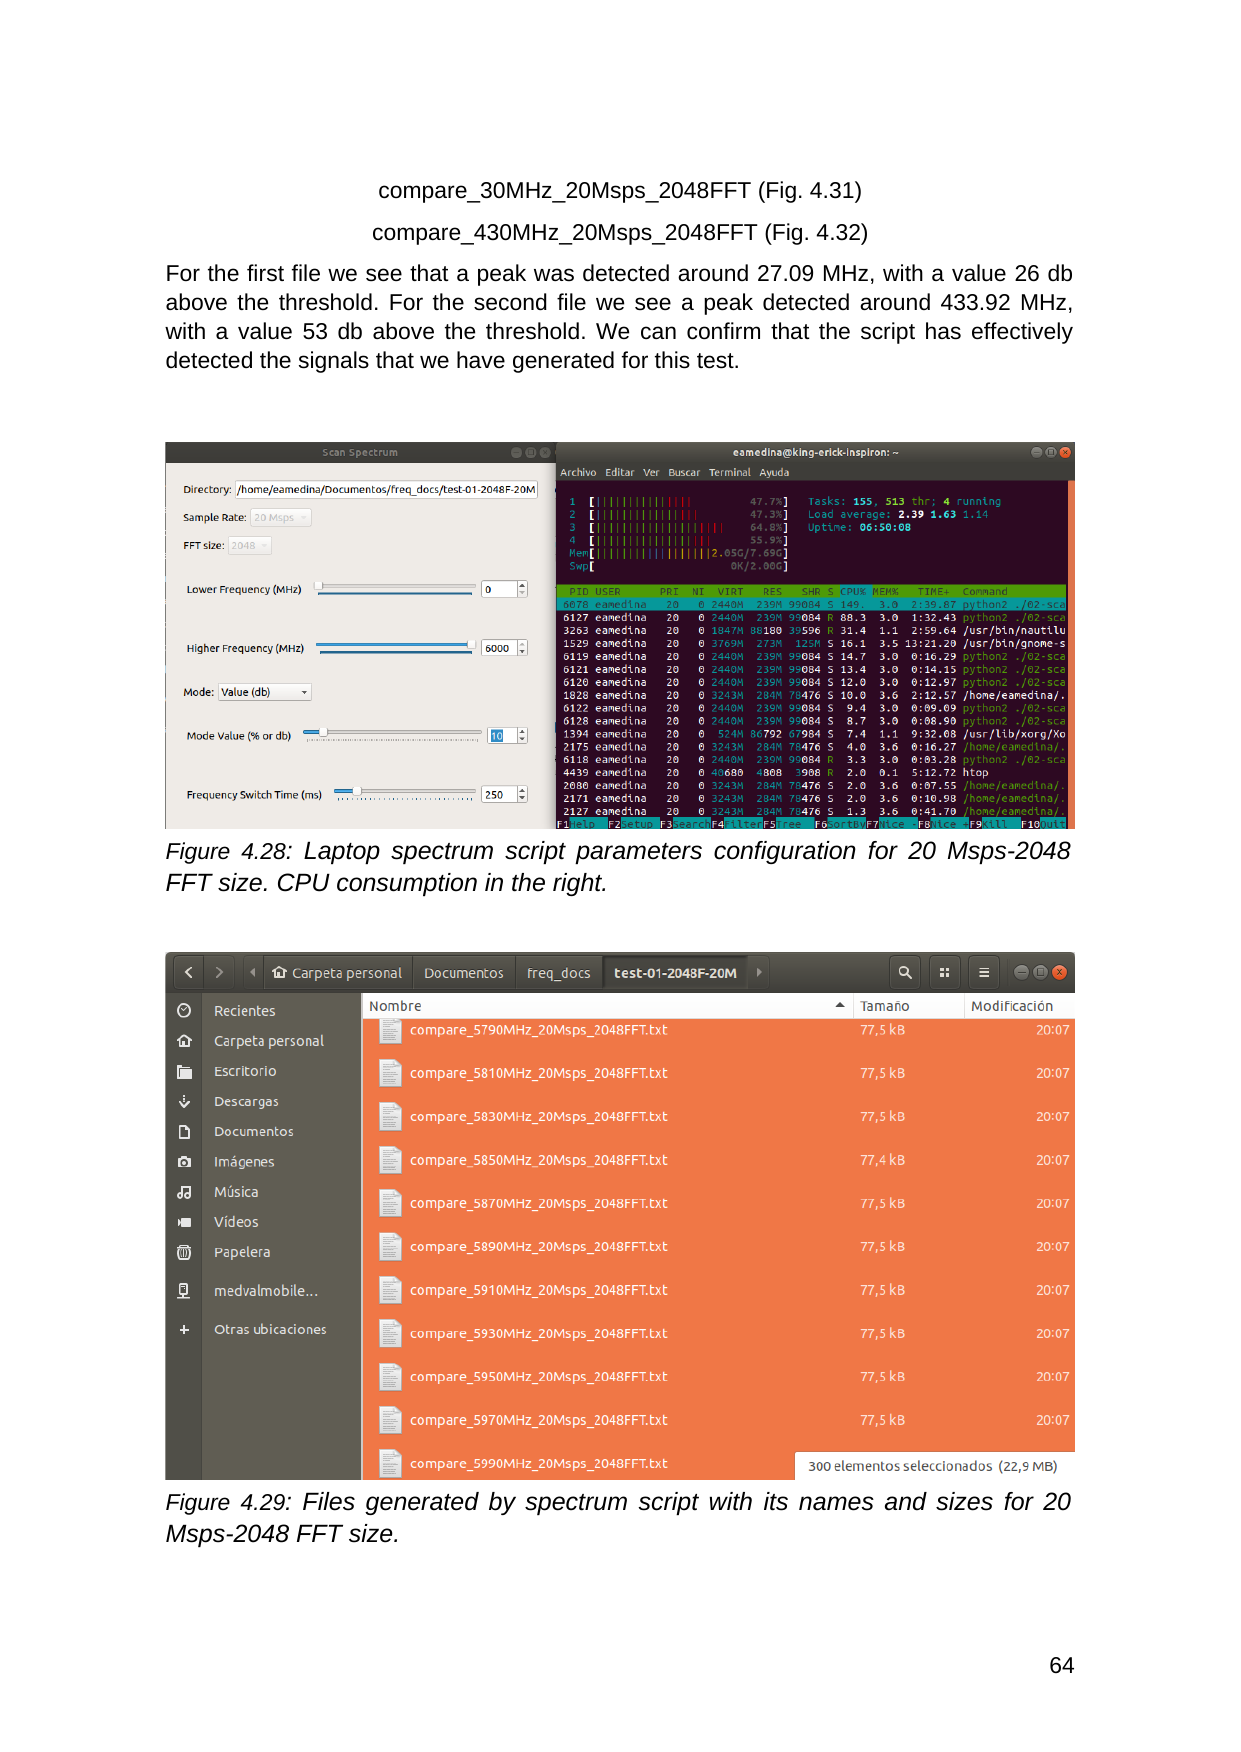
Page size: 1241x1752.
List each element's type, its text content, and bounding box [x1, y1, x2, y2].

text compare_430MHz_20Msps_2048FFT (Fig. 4.32) [165, 219, 1075, 245]
text compare_30MHz_20Msps_2048FFT (Fig. 4.31) [165, 177, 1075, 203]
picture [165, 952, 1075, 1480]
text For the first file we see that a peak was detected around 27.09 MHz, with a value 26 db above the threshold. For the second file we see a peak detected around 433.92 MHz, with a value 53 db above the threshold. We can confirm that the script has effectively detected the signals that we have generated for this test. [165, 260, 1075, 373]
text Figure 4.29: Files generated by spectrum script with its names and sizes for 20 Msps-2048 FFT size. [165, 1480, 1075, 1547]
picture [165, 442, 1075, 829]
text Figure 4.28: Laptop spectrum script parameters configuration for 20 Msps-2048 FFT size. CPU consumption in the right. [165, 829, 1075, 896]
